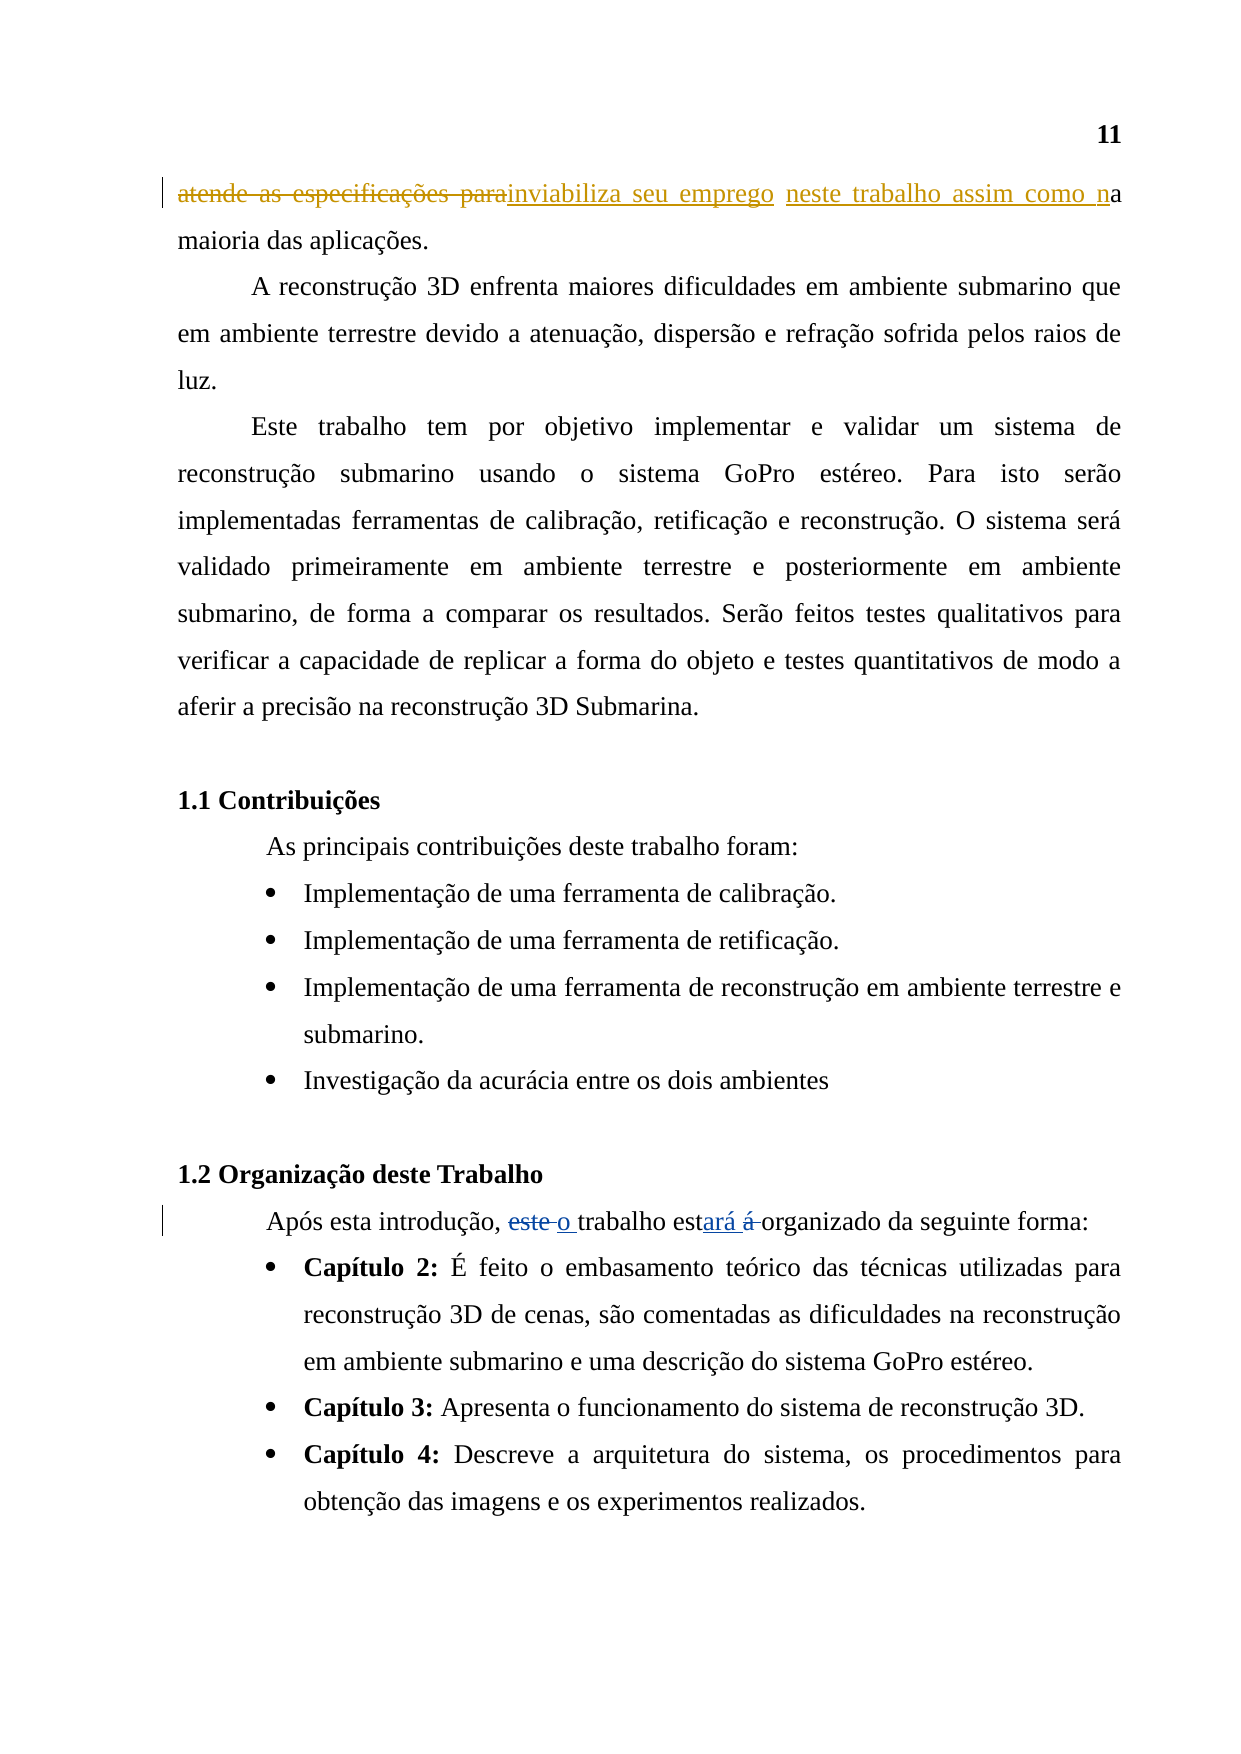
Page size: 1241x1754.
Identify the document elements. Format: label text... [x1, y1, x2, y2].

list Implementação de uma ferramenta de retificação. [266, 924, 1122, 955]
list Capítulo 3: Apresenta o funcionamento do sistema de reconstrução 3D. [266, 1391, 1122, 1423]
subtitle Contribuições [177, 784, 1122, 815]
list Capítulo 4: Descreve a arquitetura do sistema, os procedimentos para obtenção das imagens e os experimentos realizados. [266, 1438, 1122, 1516]
text A reconstrução 3D enfrenta maiores dificuldades em ambiente submarino que em ambiente terrestre devido a atenuação, dispersão e refração sofrida pelos raios de luz. [177, 271, 1122, 395]
text Este trabalho tem por objetivo implementar e validar um sistema de reconstrução submarino usando o sistema GoPro estéreo. Para isto serão implementadas ferramentas de calibração, retificação e reconstrução. O sistema será validado primeiramente em ambiente terrestre e posteriormente em ambiente submarino, de forma a comparar os resultados. Serão feitos testes qualitativos para verificar a capacidade de replicar a forma do objeto e testes quantitativos de modo a aferir a precisão na reconstrução 3D Submarina. [177, 411, 1122, 722]
list Implementação de uma ferramenta de reconstrução em ambiente terrestre e submarino. [266, 971, 1122, 1049]
list Investigação da acurácia entre os dois ambientes [266, 1064, 1122, 1096]
subtitle Organização deste Trabalho [177, 1158, 1122, 1189]
list Implementação de uma ferramenta de calibração. [266, 877, 1122, 908]
list Capítulo 2: É feito o embasamento teórico das técnicas utilizadas para reconstrução 3D de cenas, são comentadas as dificuldades na reconstrução em ambiente submarino e uma descrição do sistema GoPro estéreo. [266, 1251, 1122, 1376]
text As principais contribuições deste trabalho foram: [177, 831, 1122, 862]
text Após esta introdução, o trabalho estará organizado da seguinte forma: [177, 1204, 1122, 1236]
